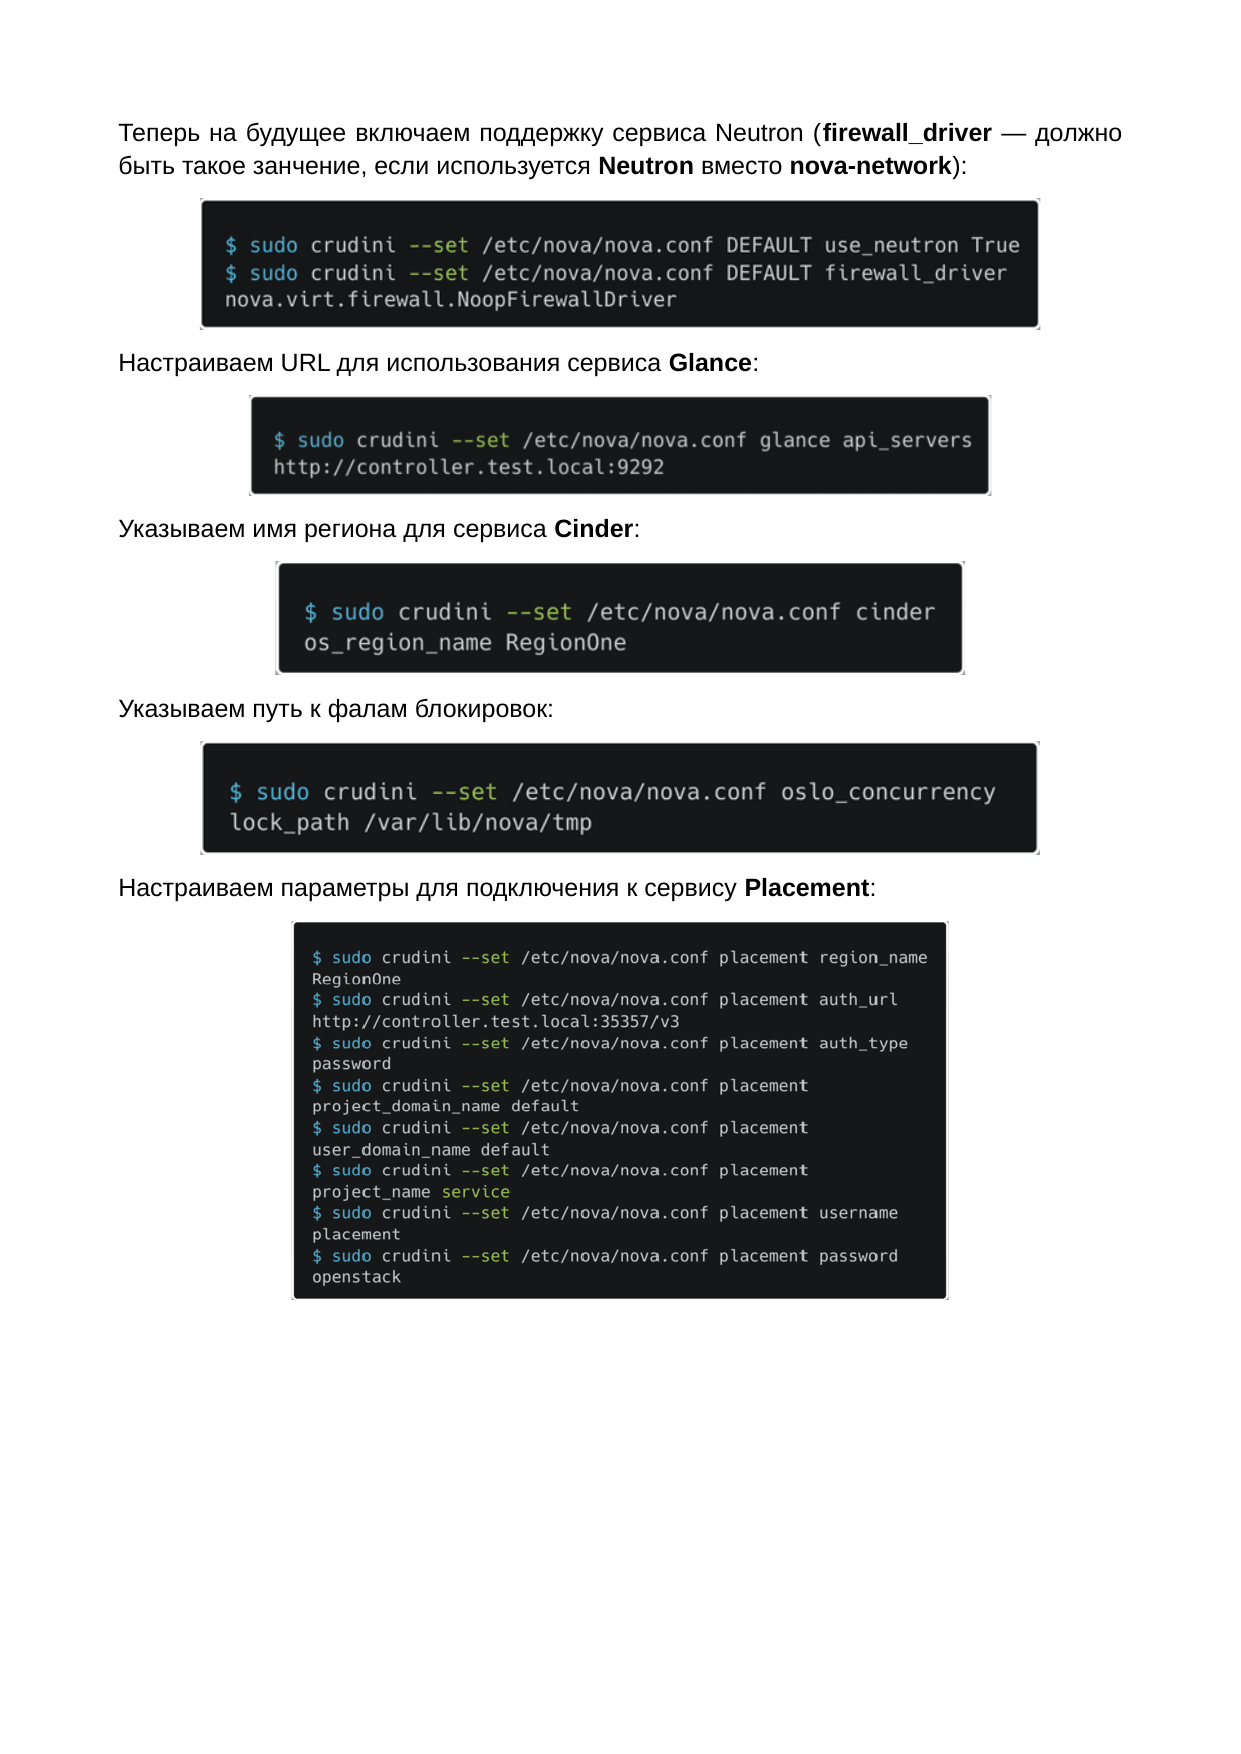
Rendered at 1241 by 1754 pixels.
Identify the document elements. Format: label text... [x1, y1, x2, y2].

picture [200, 741, 1040, 855]
text Настраиваем параметры для подключения к сервису Placement: [118, 873, 1122, 902]
text Настраиваем URL для использования сервиса Glance: [118, 348, 1122, 377]
text Указываем имя региона для сервиса Cinder: [118, 514, 1122, 543]
picture [275, 561, 966, 675]
picture [291, 921, 949, 1300]
picture [248, 395, 992, 496]
picture [199, 198, 1041, 330]
text Теперь на будущее включаем поддержку сервиса Neutron (firewall_driver — должно быть такое занчение, если используется Neutron вместо nova-network): [118, 118, 1122, 180]
text Указываем путь к фалам блокировок: [118, 694, 1122, 722]
